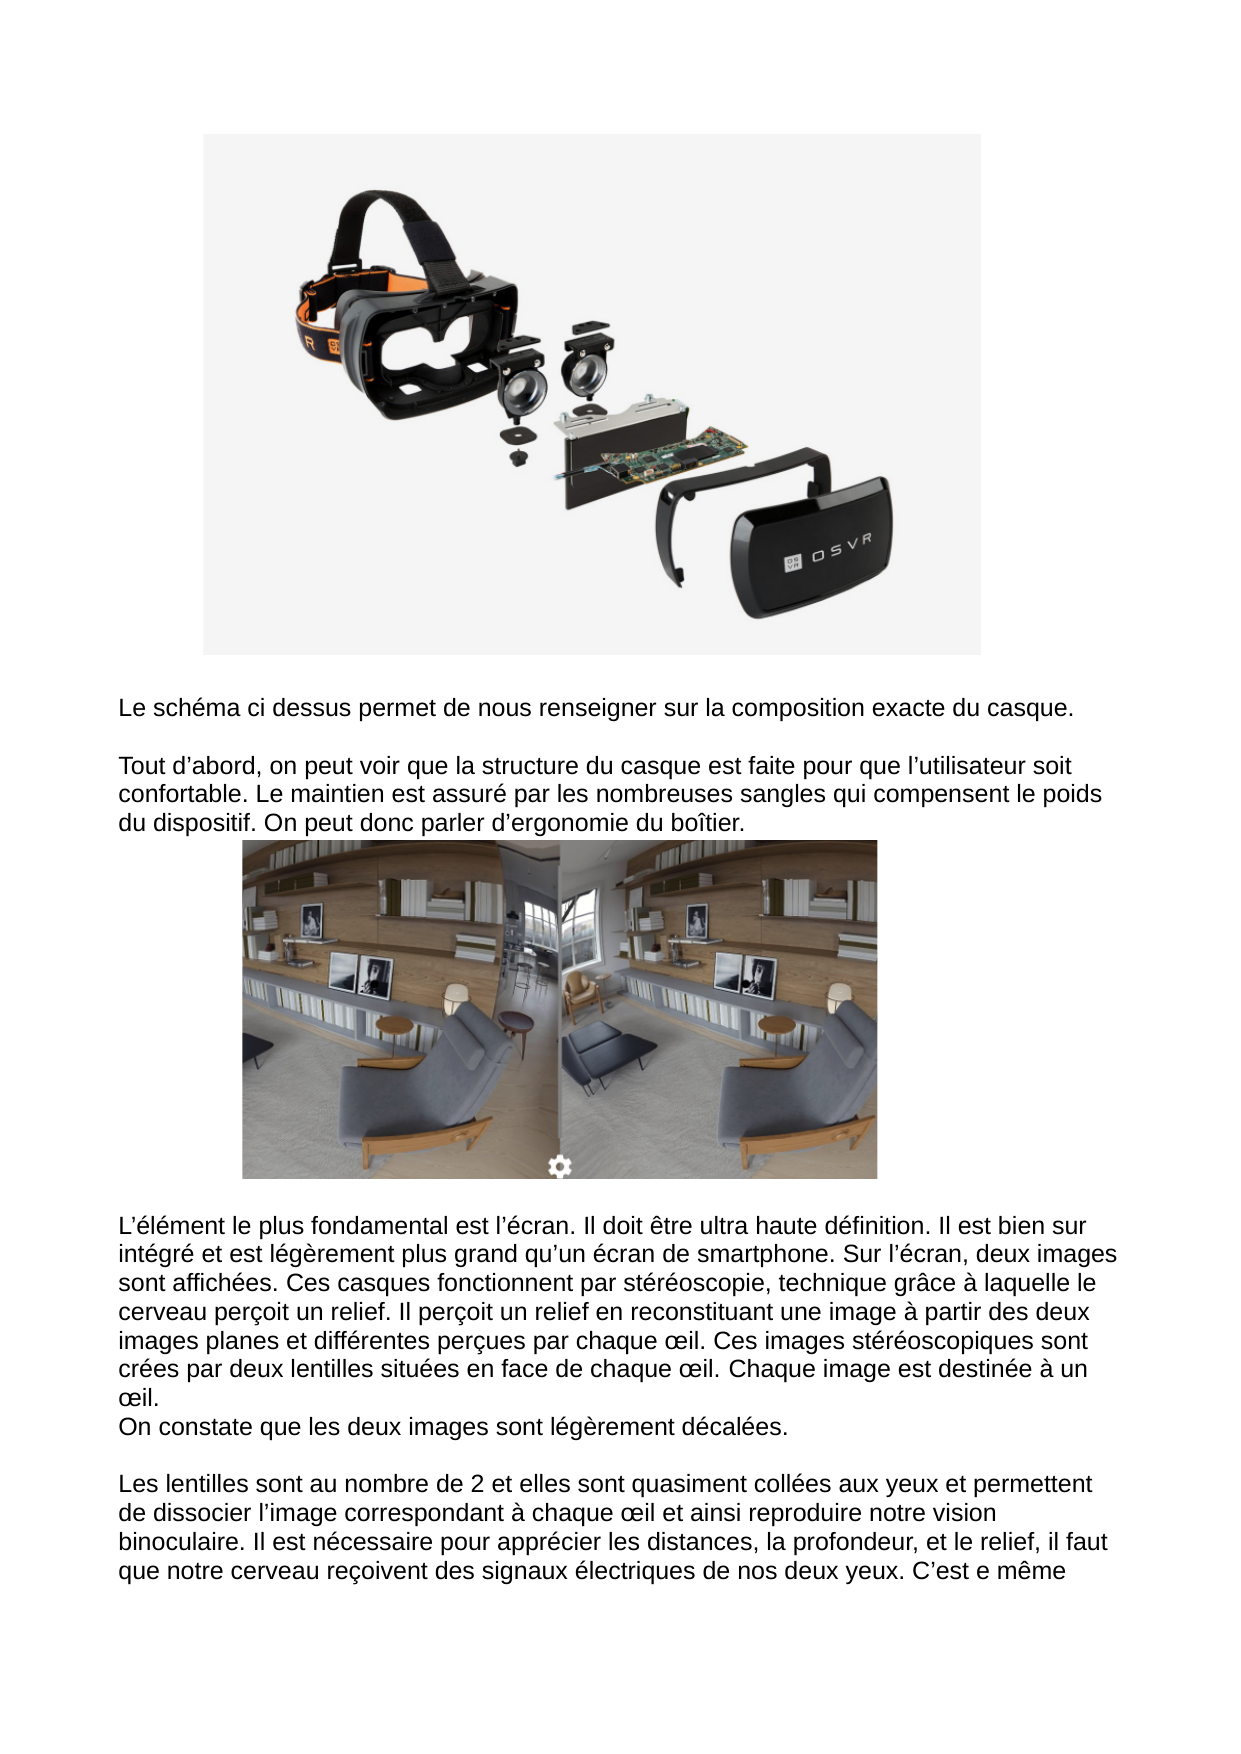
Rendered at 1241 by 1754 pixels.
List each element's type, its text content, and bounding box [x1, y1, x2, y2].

picture [242, 840, 878, 1179]
text On constate que les deux images sont légèrement décalées. [118, 1412, 1122, 1441]
text Les lentilles sont au nombre de 2 et elles sont quasiment collées aux yeux et permettent de dissocier l’image correspondant à chaque œil et ainsi reproduire notre vision binoculaire. Il est nécessaire pour apprécier les distances, la profondeur, et le relief, il faut que notre cerveau reçoivent des signaux électriques de nos deux yeux. C’est e même [118, 1469, 1122, 1584]
picture [203, 134, 982, 655]
text Tout d’abord, on peut voir que la structure du casque est faite pour que l’utilisateur soit confortable. Le maintien est assuré par les nombreuses sangles qui compensent le poids du dispositif. On peut donc parler d’ergonomie du boîtier. [118, 751, 1122, 837]
text L’élément le plus fondamental est l’écran. Il doit être ultra haute définition. Il est bien sur intégré et est légèrement plus grand qu’un écran de smartphone. Sur l’écran, deux images sont affichées. Ces casques fonctionnent par stéréoscopie, technique grâce à laquelle le cerveau perçoit un relief. Il perçoit un relief en reconstituant une image à partir des deux images planes et différentes perçues par chaque œil. Ces images stéréoscopiques sont crées par deux lentilles situées en face de chaque œil. Chaque image est destinée à un œil. [118, 1211, 1122, 1412]
text Le schéma ci dessus permet de nous renseigner sur la composition exacte du casque. [118, 693, 1122, 722]
